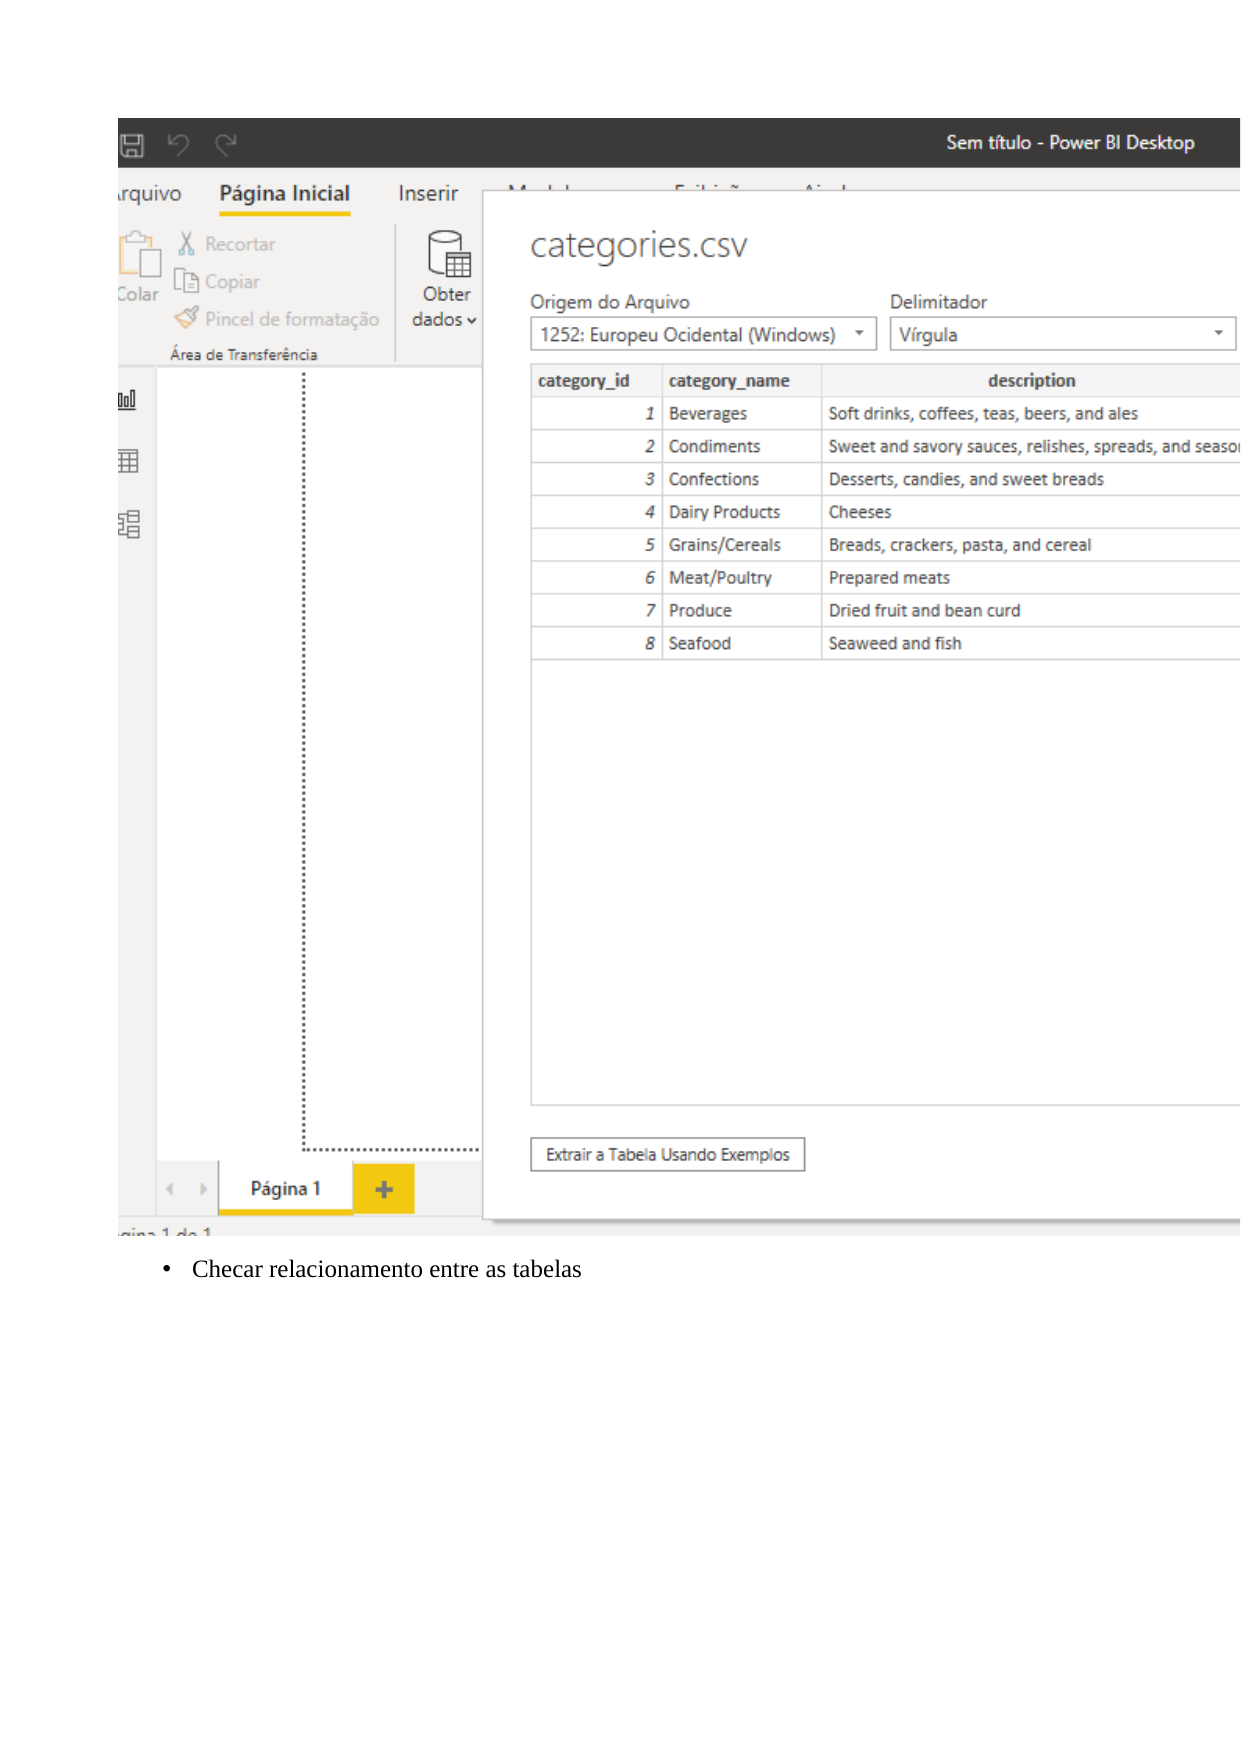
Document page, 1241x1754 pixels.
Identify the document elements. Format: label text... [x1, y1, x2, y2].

list Checar relacionamento entre as tabelas [162, 1254, 1122, 1283]
picture [118, 118, 1241, 1236]
